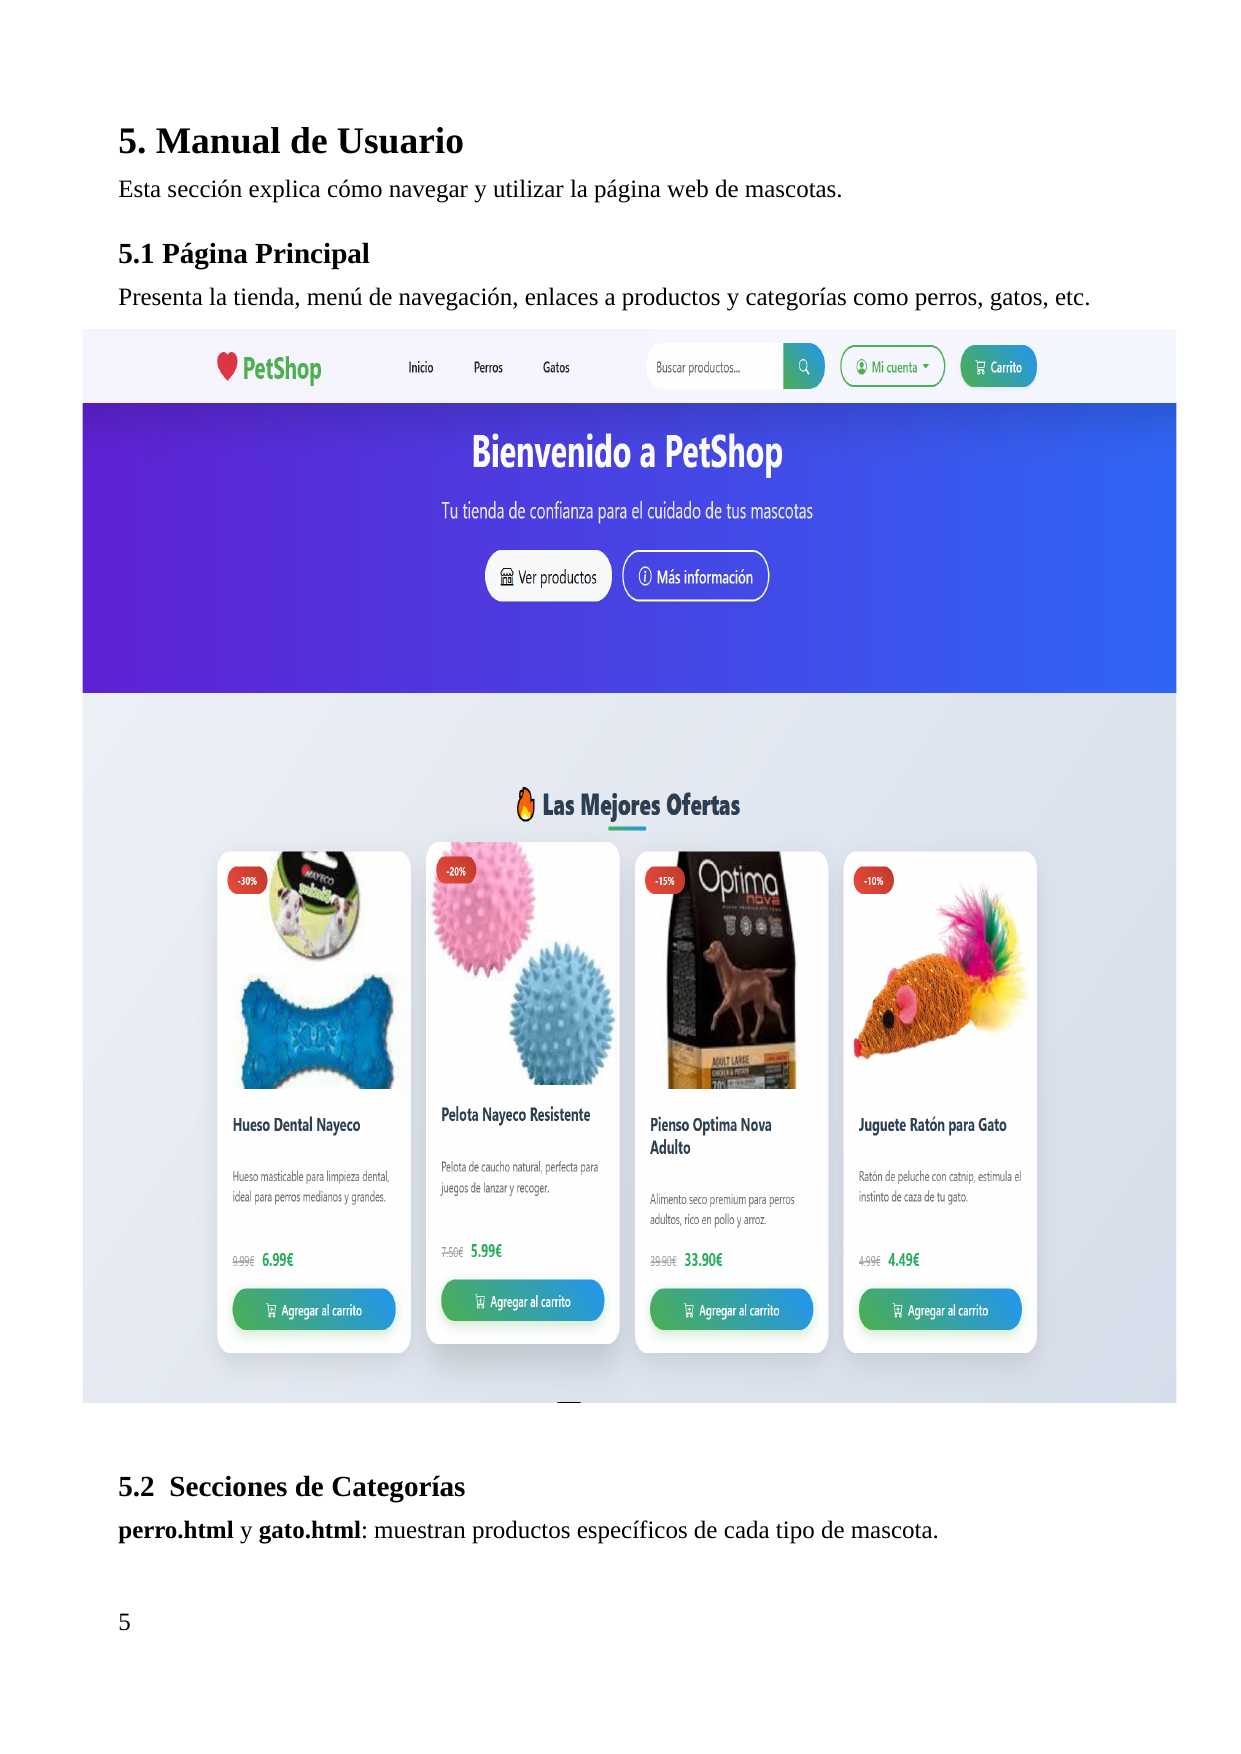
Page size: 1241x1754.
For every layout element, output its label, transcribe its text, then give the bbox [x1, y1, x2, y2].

subtitle 5.1 Página Principal [118, 236, 1122, 269]
subtitle 5.2 Secciones de Categorías [118, 1469, 1122, 1503]
text Presenta la tienda, menú de navegación, enlaces a productos y categorías como perros, gatos, etc. [118, 282, 1122, 311]
text perro.html y gato.html: muestran productos específicos de cada tipo de mascota. [118, 1516, 1122, 1544]
picture [239, 329, 1006, 1403]
text Esta sección explica cómo navegar y utilizar la página web de mascotas. [118, 174, 1122, 202]
subtitle 5. Manual de Usuario [118, 118, 1122, 161]
